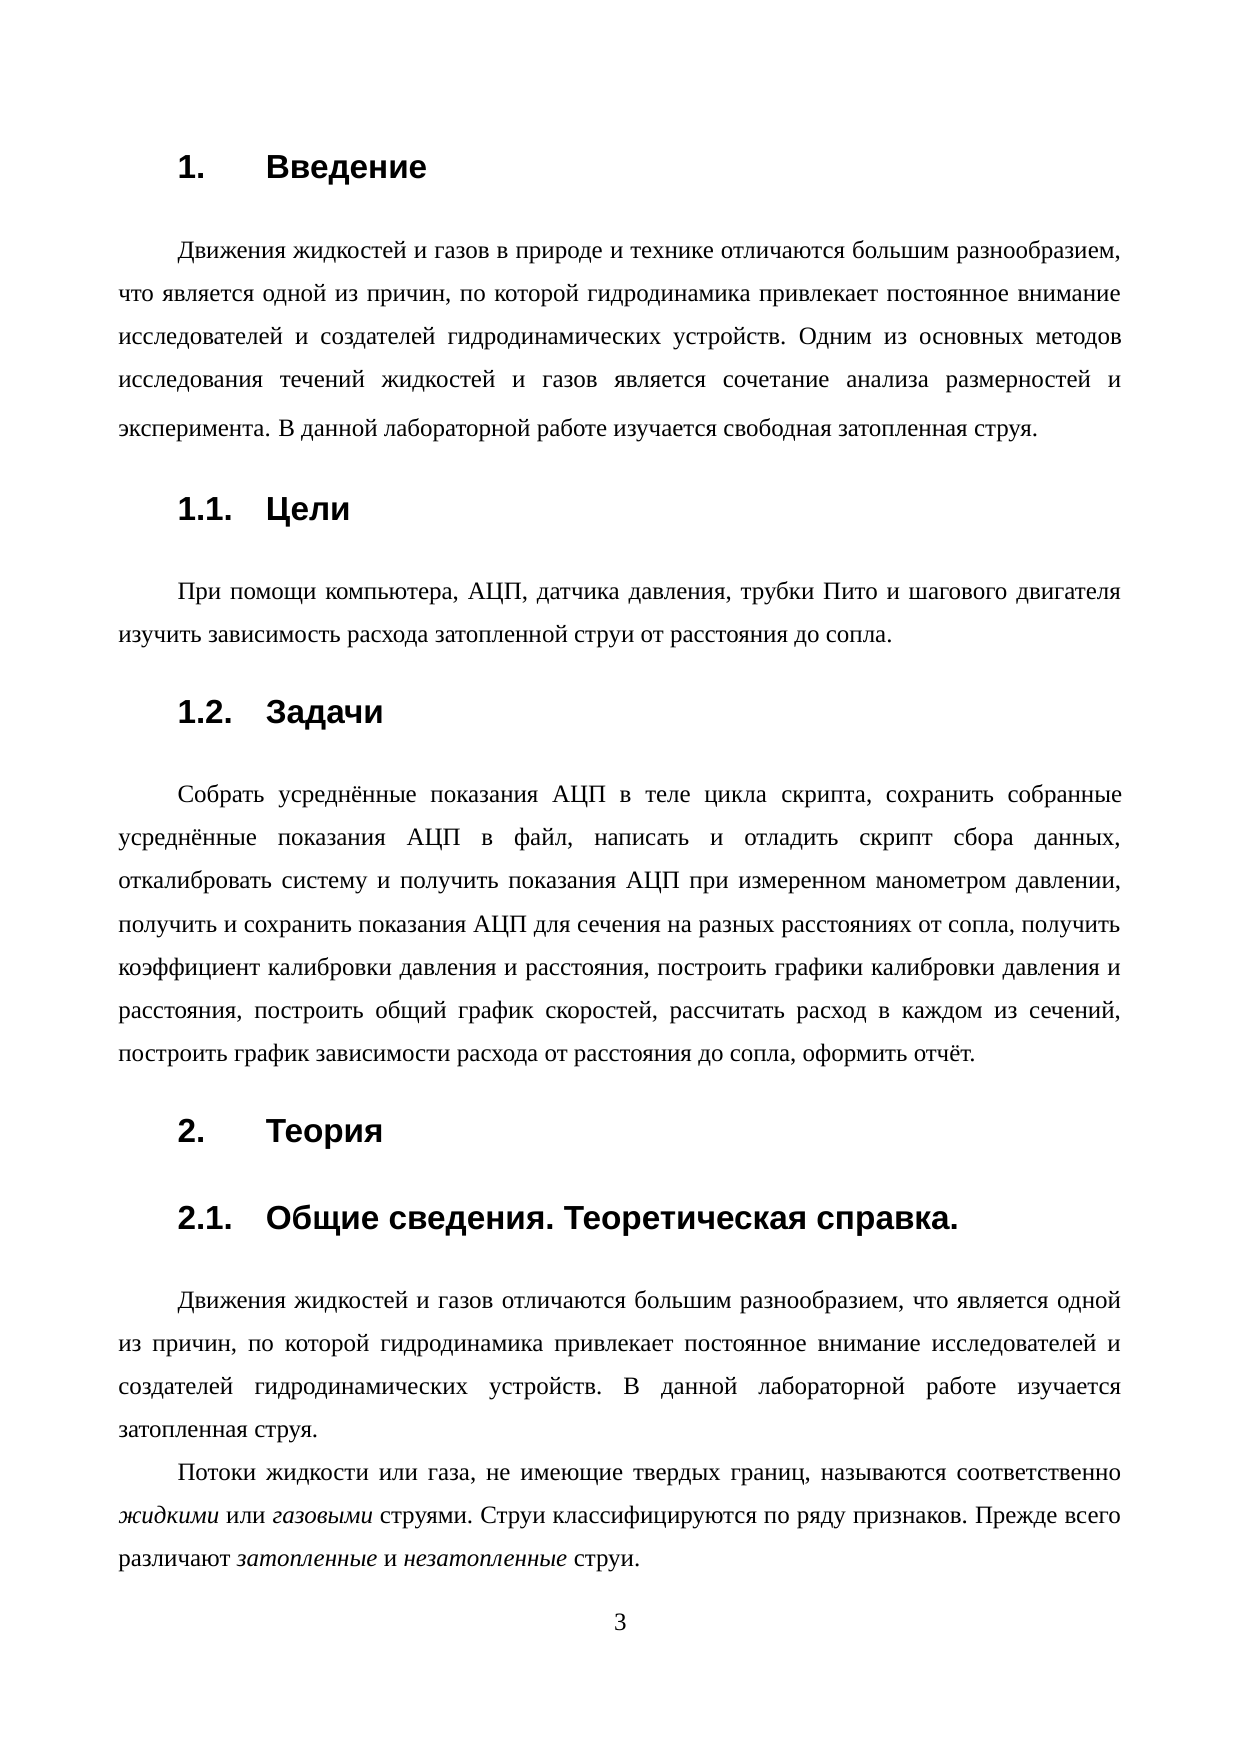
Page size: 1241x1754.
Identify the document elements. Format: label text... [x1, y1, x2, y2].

subtitle Общие сведения. Теоретическая справка. [118, 1198, 1122, 1236]
text Движения жидкостей и газов отличаются большим разнообразием, что является одной из причин, по которой гидродинамика привлекает постоянное внимание исследователей и создателей гидродинамических устройств. В данной лабораторной работе изучается затопленная струя. [118, 1285, 1122, 1443]
subtitle Цели [118, 489, 1122, 528]
text При помощи компьютера, АЦП, датчика давления, трубки Пито и шагового двигателя изучить зависимость расхода затопленной струи от расстояния до сопла. [118, 576, 1122, 648]
subtitle Теория [118, 1111, 1122, 1149]
text Собрать усреднённые показания АЦП в теле цикла скрипта, сохранить собранные усреднённые показания АЦП в файл, написать и отладить скрипт сбора данных, откалибровать систему и получить показания АЦП при измеренном манометром давлении, получить и сохранить показания АЦП для сечения на разных расстояниях от сопла, получить коэффициент калибровки давления и расстояния, построить графики калибровки давления и расстояния, построить общий график скоростей, рассчитать расход в каждом из сечений, построить график зависимости расхода от расстояния до сопла, оформить отчёт. [118, 779, 1122, 1067]
subtitle Введение [118, 148, 1122, 186]
subtitle Задачи [118, 692, 1122, 731]
text Движения жидкостей и газов в природе и технике отличаются большим разнообразием, что является одной из причин, по которой гидродинамика привлекает постоянное внимание исследователей и создателей гидродинамических устройств. Одним из основных методов исследования течений жидкостей и газов является сочетание анализа размерностей и эксперимента. В данной лабораторной работе изучается свободная затопленная струя. [118, 235, 1122, 443]
text Потоки жидкости или газа, не имеющие твердых границ, называются соответственно жидкими или газовыми струями. Струи классифицируются по ряду признаков. Прежде всего различают затопленные и незатопленные струи. [118, 1457, 1122, 1572]
